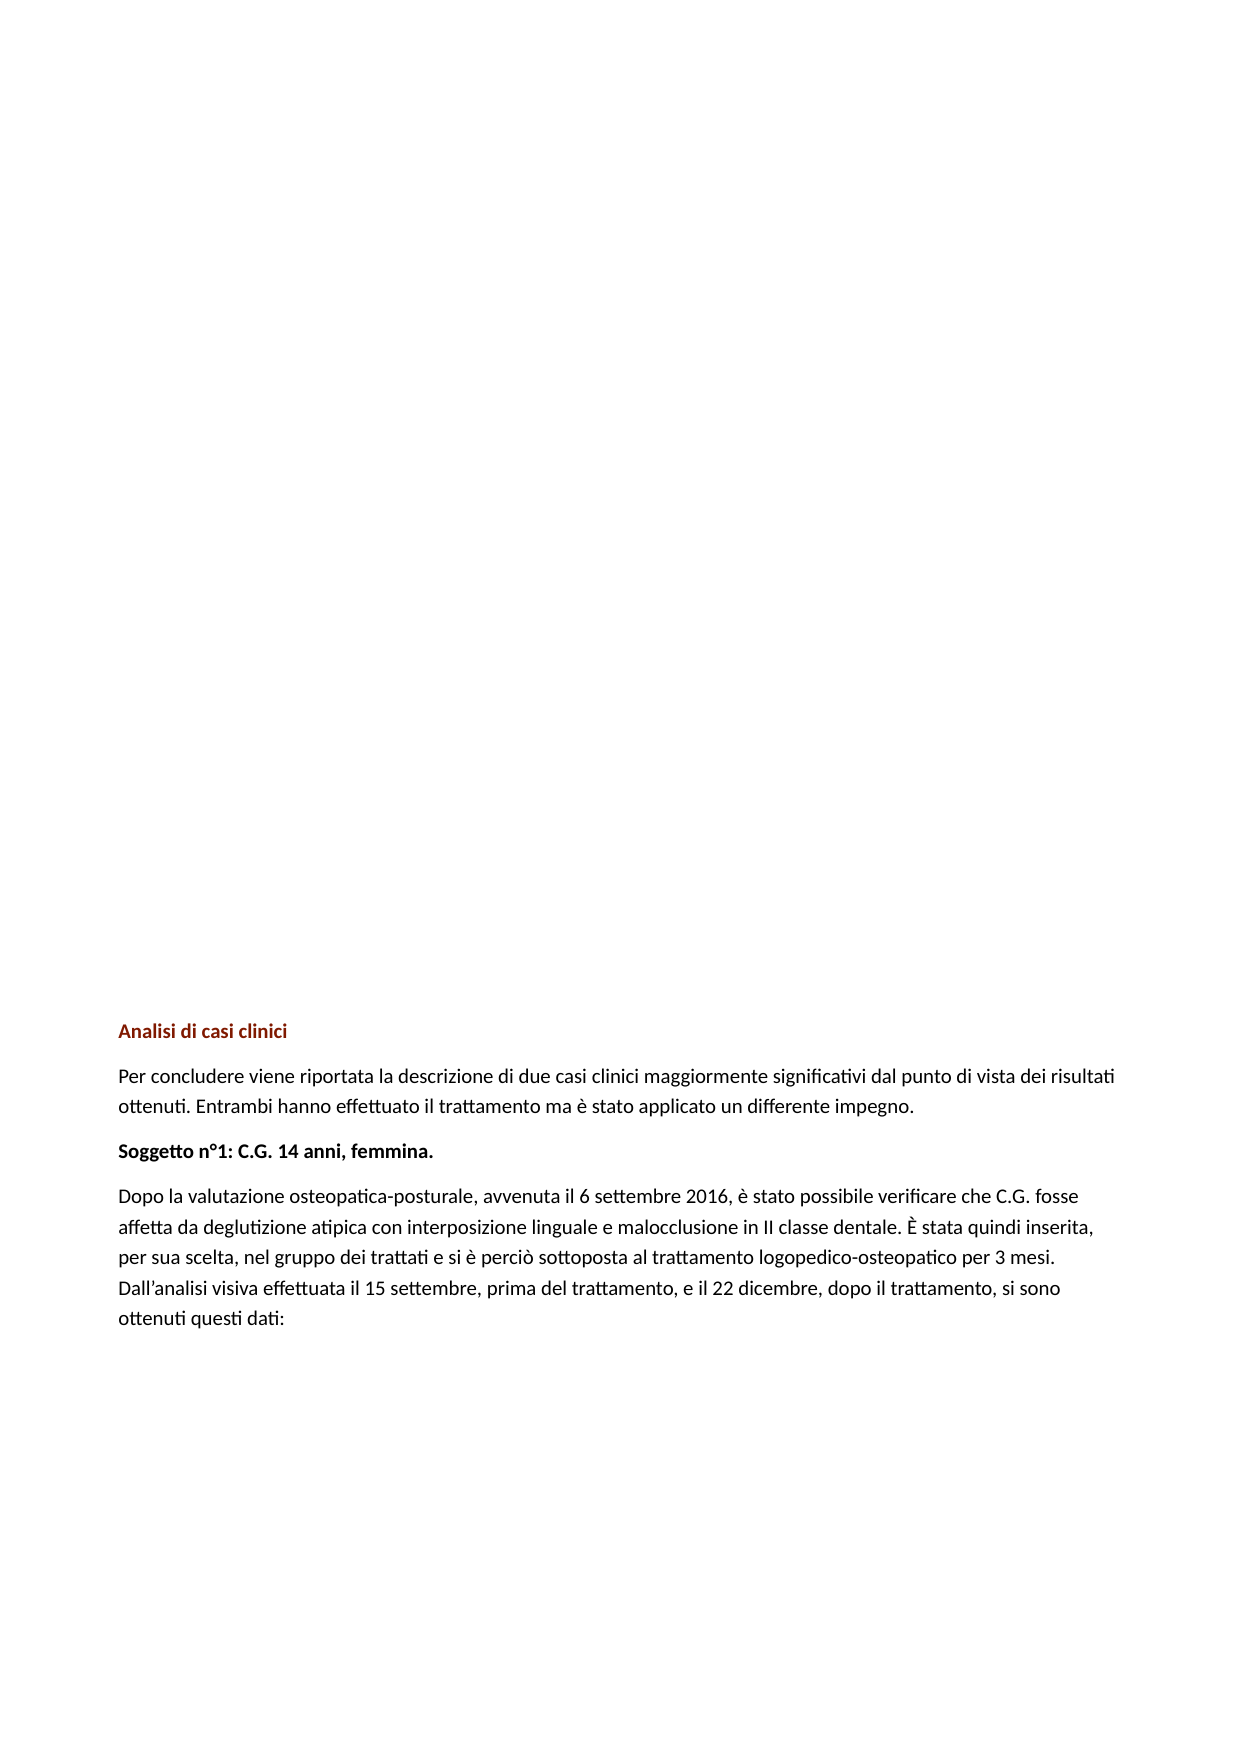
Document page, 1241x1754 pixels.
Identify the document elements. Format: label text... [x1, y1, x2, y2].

text Analisi di casi clinici [118, 1018, 1122, 1043]
text Dopo la valutazione osteopatica-posturale, avvenuta il 6 settembre 2016, è stato possibile verificare che C.G. fosse affetta da deglutizione atipica con interposizione linguale e malocclusione in II classe dentale. È stata quindi inserita, per sua scelta, nel gruppo dei trattati e si è perciò sottoposta al trattamento logopedico-osteopatico per 3 mesi. Dall’analisi visiva effettuata il 15 settembre, prima del trattamento, e il 22 dicembre, dopo il trattamento, si sono ottenuti questi dati: [118, 1183, 1122, 1331]
text Per concludere viene riportata la descrizione di due casi clinici maggiormente significativi dal punto di vista dei risultati ottenuti. Entrambi hanno effettuato il trattamento ma è stato applicato un differente impegno. [118, 1063, 1122, 1119]
text Soggetto n°1: C.G. 14 anni, femmina. [118, 1138, 1122, 1164]
